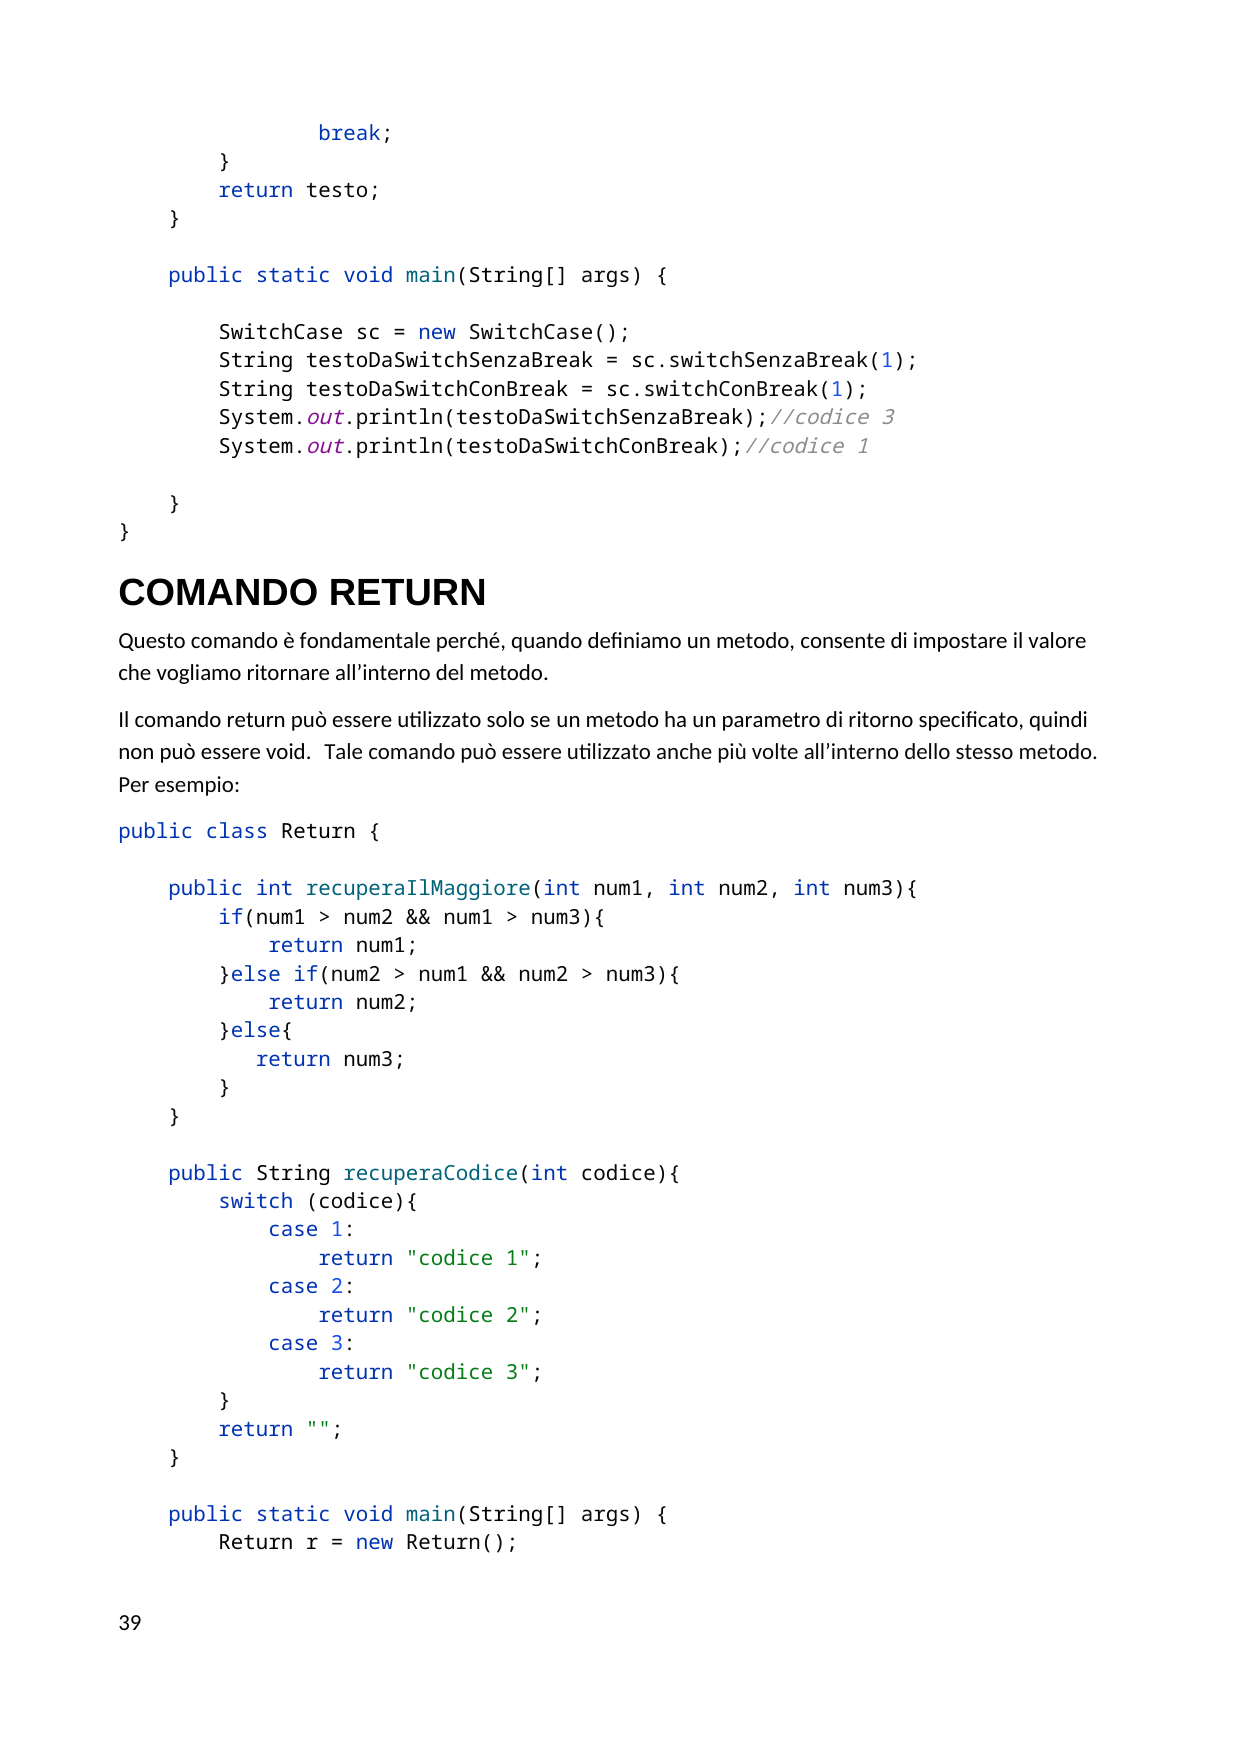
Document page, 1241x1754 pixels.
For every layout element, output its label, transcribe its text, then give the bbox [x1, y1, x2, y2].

text break; } return testo; } public static void main(String[] args) { SwitchCase sc = new SwitchCase(); String testoDaSwitchSenzaBreak = sc.switchSenzaBreak(1); String testoDaSwitchConBreak = sc.switchConBreak(1); System.out.println(testoDaSwitchSenzaBreak);//codice 3 System.out.println(testoDaSwitchConBreak);//codice 1 } } [118, 118, 1122, 545]
text Questo comando è fondamentale perché, quando definiamo un metodo, consente di impostare il valore che vogliamo ritornare all’interno del metodo. [118, 626, 1122, 686]
subtitle COMANDO RETURN [118, 570, 1122, 613]
text public class Return { [118, 816, 1122, 845]
text public int recuperaIlMaggiore(int num1, int num2, int num3){ if(num1 > num2 && num1 > num3){ return num1; }else if(num2 > num1 && num2 > num3){ return num2; }else{ return num3; } } public String recuperaCodice(int codice){ switch (codice){ case 1: return "codice 1"; case 2: return "codice 2"; case 3: return "codice 3"; } return ""; } public static void main(String[] args) { Return r = new Return(); [118, 845, 1122, 1556]
text Il comando return può essere utilizzato solo se un metodo ha un parametro di ritorno specificato, quindi non può essere void. Tale comando può essere utilizzato anche più volte all’interno dello stesso metodo. Per esempio: [118, 705, 1122, 798]
